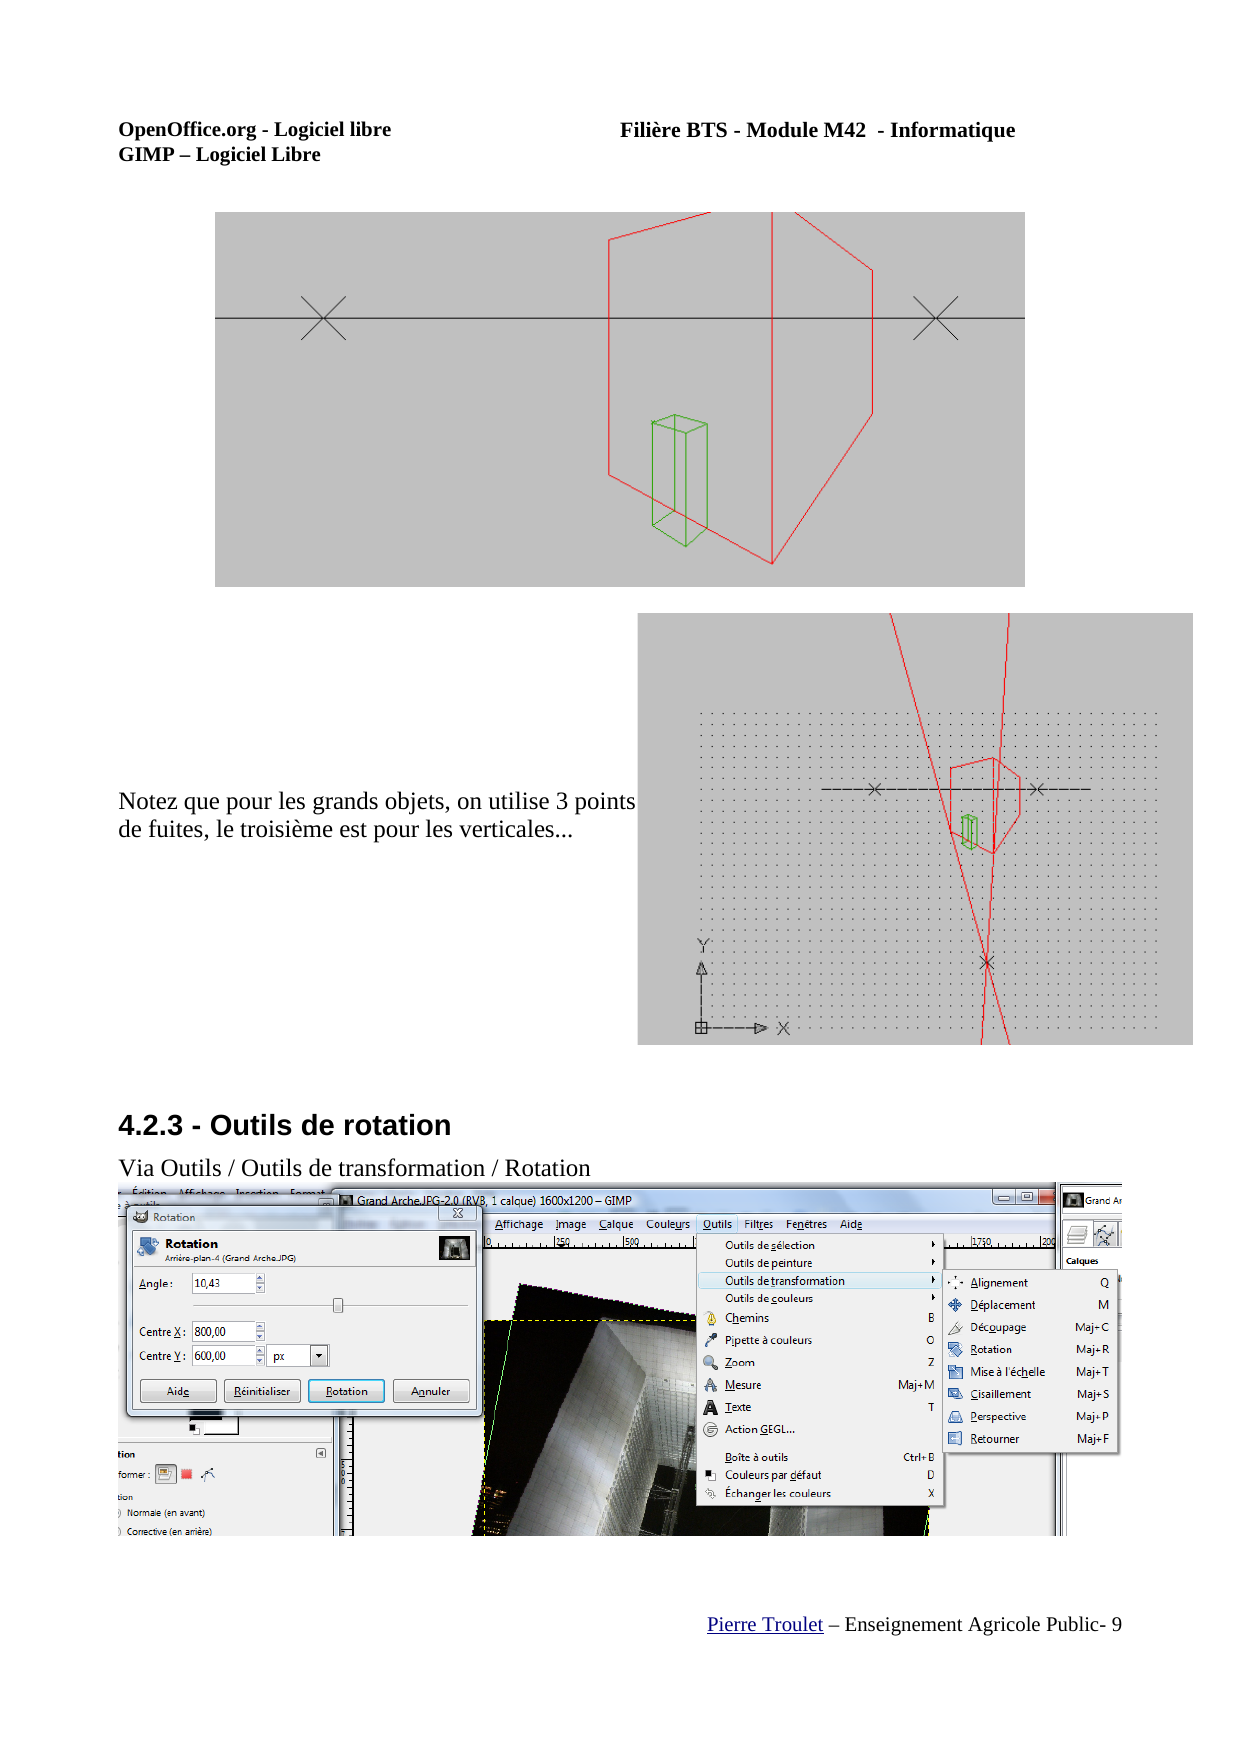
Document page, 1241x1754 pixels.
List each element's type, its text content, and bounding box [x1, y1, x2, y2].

picture [118, 1182, 1122, 1536]
picture [637, 613, 1193, 1045]
text Via Outils / Outils de transformation / Rotation [118, 1154, 1122, 1182]
picture [215, 212, 1025, 587]
text Notez que pour les grands objets, on utilise 3 points de fuites, le troisième est pour les verticales... [118, 787, 637, 843]
subtitle Outils de rotation [118, 1109, 1122, 1142]
